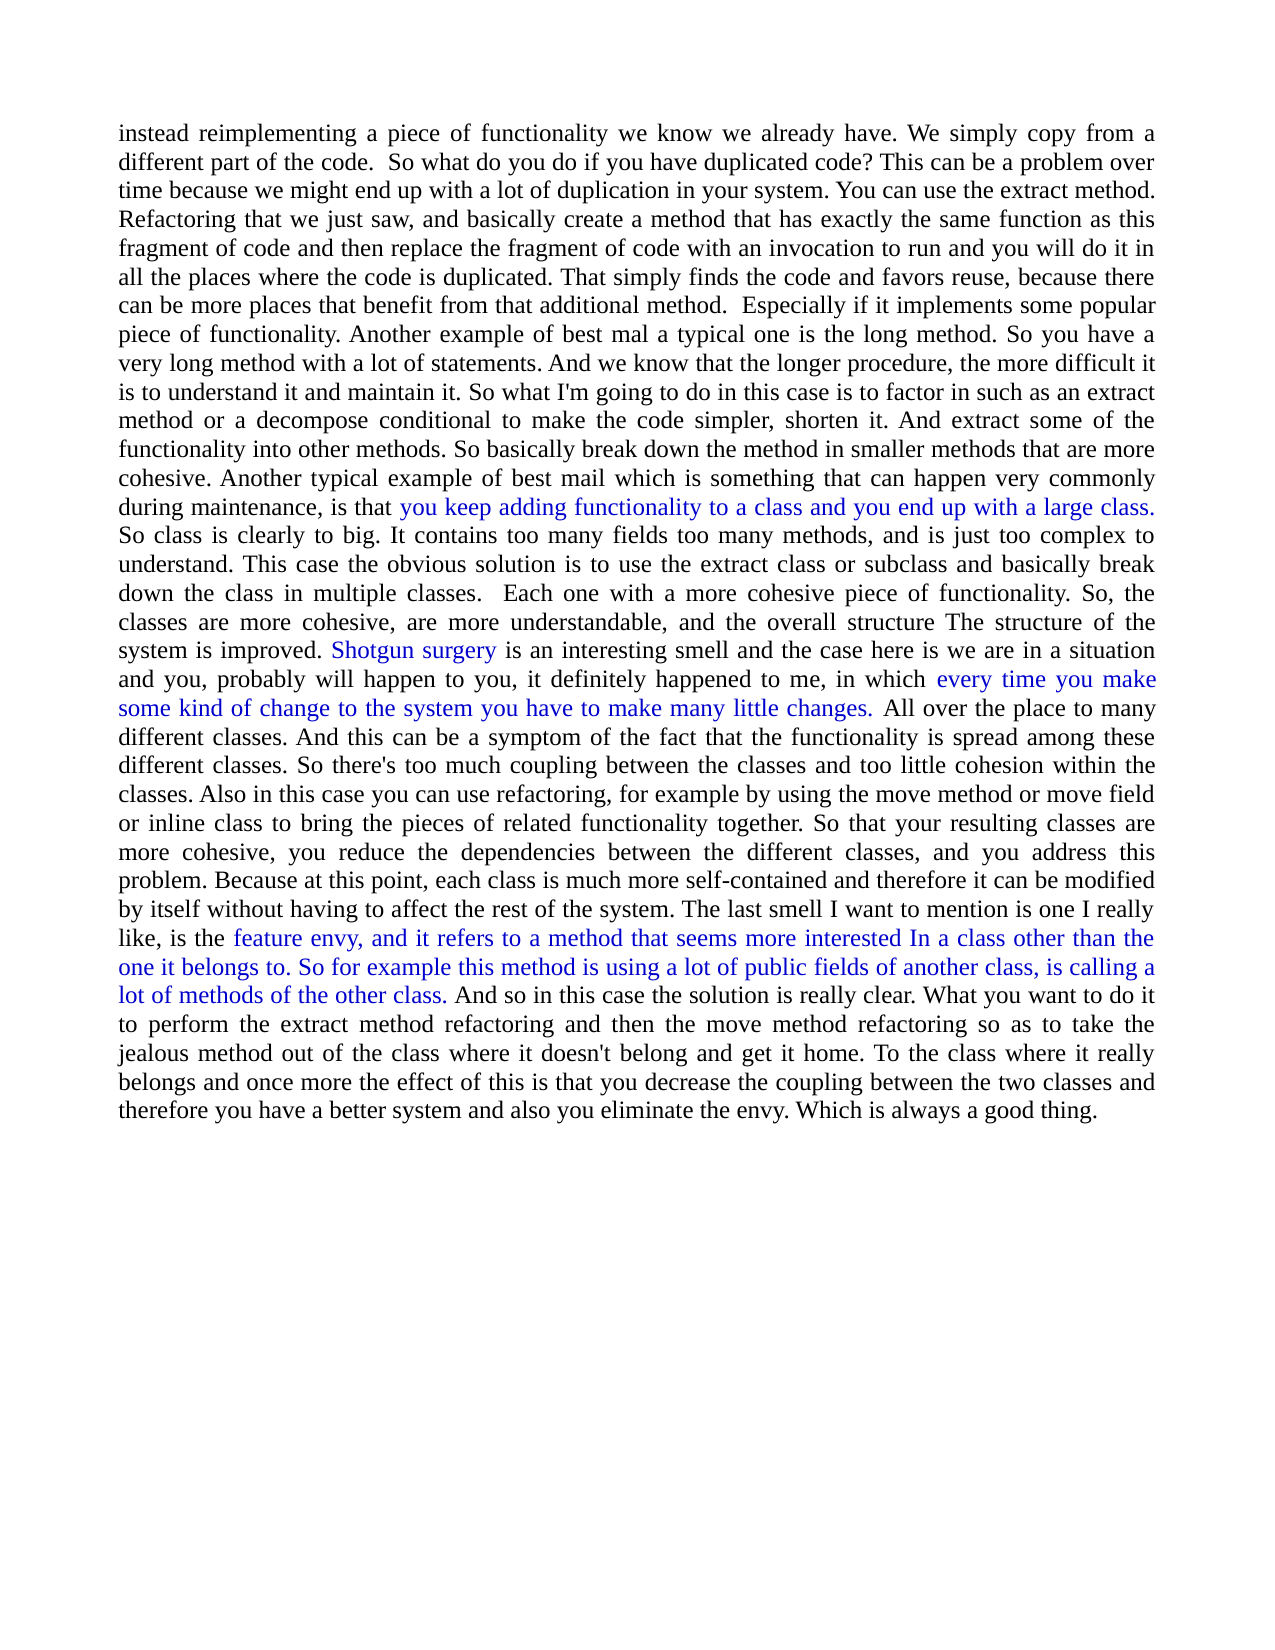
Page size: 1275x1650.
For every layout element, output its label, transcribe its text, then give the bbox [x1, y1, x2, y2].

text instead reimplementing a piece of functionality we know we already have. We simply copy from a different part of the code. So what do you do if you have duplicated code? This can be a problem over time because we might end up with a lot of duplication in your system. You can use the extract method. Refactoring that we just saw, and basically create a method that has exactly the same function as this fragment of code and then replace the fragment of code with an invocation to run and you will do it in all the places where the code is duplicated. That simply finds the code and favors reuse, because there can be more places that benefit from that additional method. Especially if it implements some popular piece of functionality. Another example of best mal a typical one is the long method. So you have a very long method with a lot of statements. And we know that the longer procedure, the more difficult it is to understand it and maintain it. So what I'm going to do in this case is to factor in such as an extract method or a decompose conditional to make the code simpler, shorten it. And extract some of the functionality into other methods. So basically break down the method in smaller methods that are more cohesive. Another typical example of best mail which is something that can happen very commonly during maintenance, is that you keep adding functionality to a class and you end up with a large class. So class is clearly to big. It contains too many fields too many methods, and is just too complex to understand. This case the obvious solution is to use the extract class or subclass and basically break down the class in multiple classes. Each one with a more cohesive piece of functionality. So, the classes are more cohesive, are more understandable, and the overall structure The structure of the system is improved. Shotgun surgery is an interesting smell and the case here is we are in a situation and you, probably will happen to you, it definitely happened to me, in which every time you make some kind of change to the system you have to make many little changes. All over the place to many different classes. And this can be a symptom of the fact that the functionality is spread among these different classes. So there's too much coupling between the classes and too little cohesion within the classes. Also in this case you can use refactoring, for example by using the move method or move field or inline class to bring the pieces of related functionality together. So that your resulting classes are more cohesive, you reduce the dependencies between the different classes, and you address this problem. Because at this point, each class is much more self-contained and therefore it can be modified by itself without having to affect the rest of the system. The last smell I want to mention is one I really like, is the feature envy, and it refers to a method that seems more interested In a class other than the one it belongs to. So for example this method is using a lot of public fields of another class, is calling a lot of methods of the other class. And so in this case the solution is really clear. What you want to do it to perform the extract method refactoring and then the move method refactoring so as to take the jealous method out of the class where it doesn't belong and get it home. To the class where it really belongs and once more the effect of this is that you decrease the coupling between the two classes and therefore you have a better system and also you eliminate the envy. Which is always a good thing. [118, 118, 1157, 1124]
